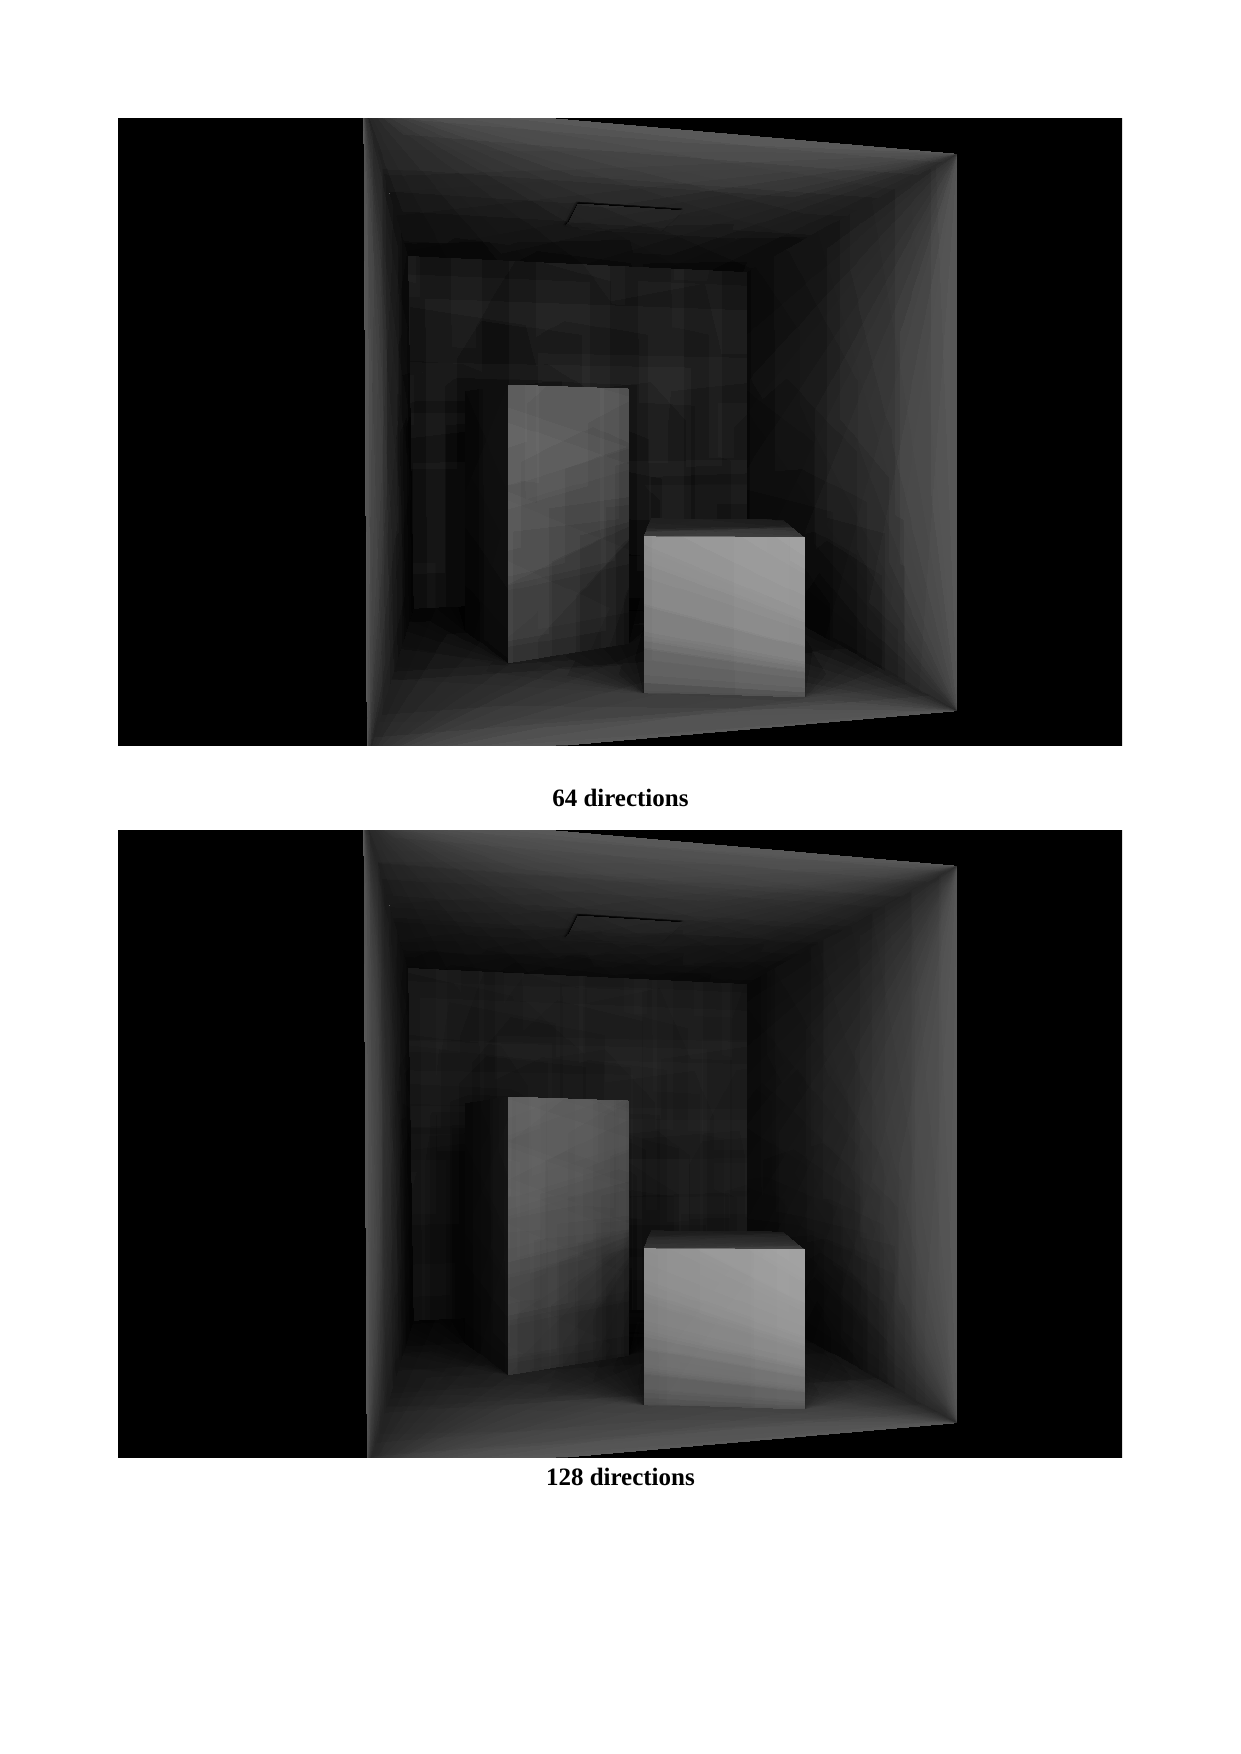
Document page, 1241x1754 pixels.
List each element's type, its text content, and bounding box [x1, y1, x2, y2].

text 128 directions [118, 1458, 1122, 1491]
picture [118, 830, 1123, 1458]
text 64 directions [118, 746, 1122, 812]
picture [118, 118, 1123, 746]
